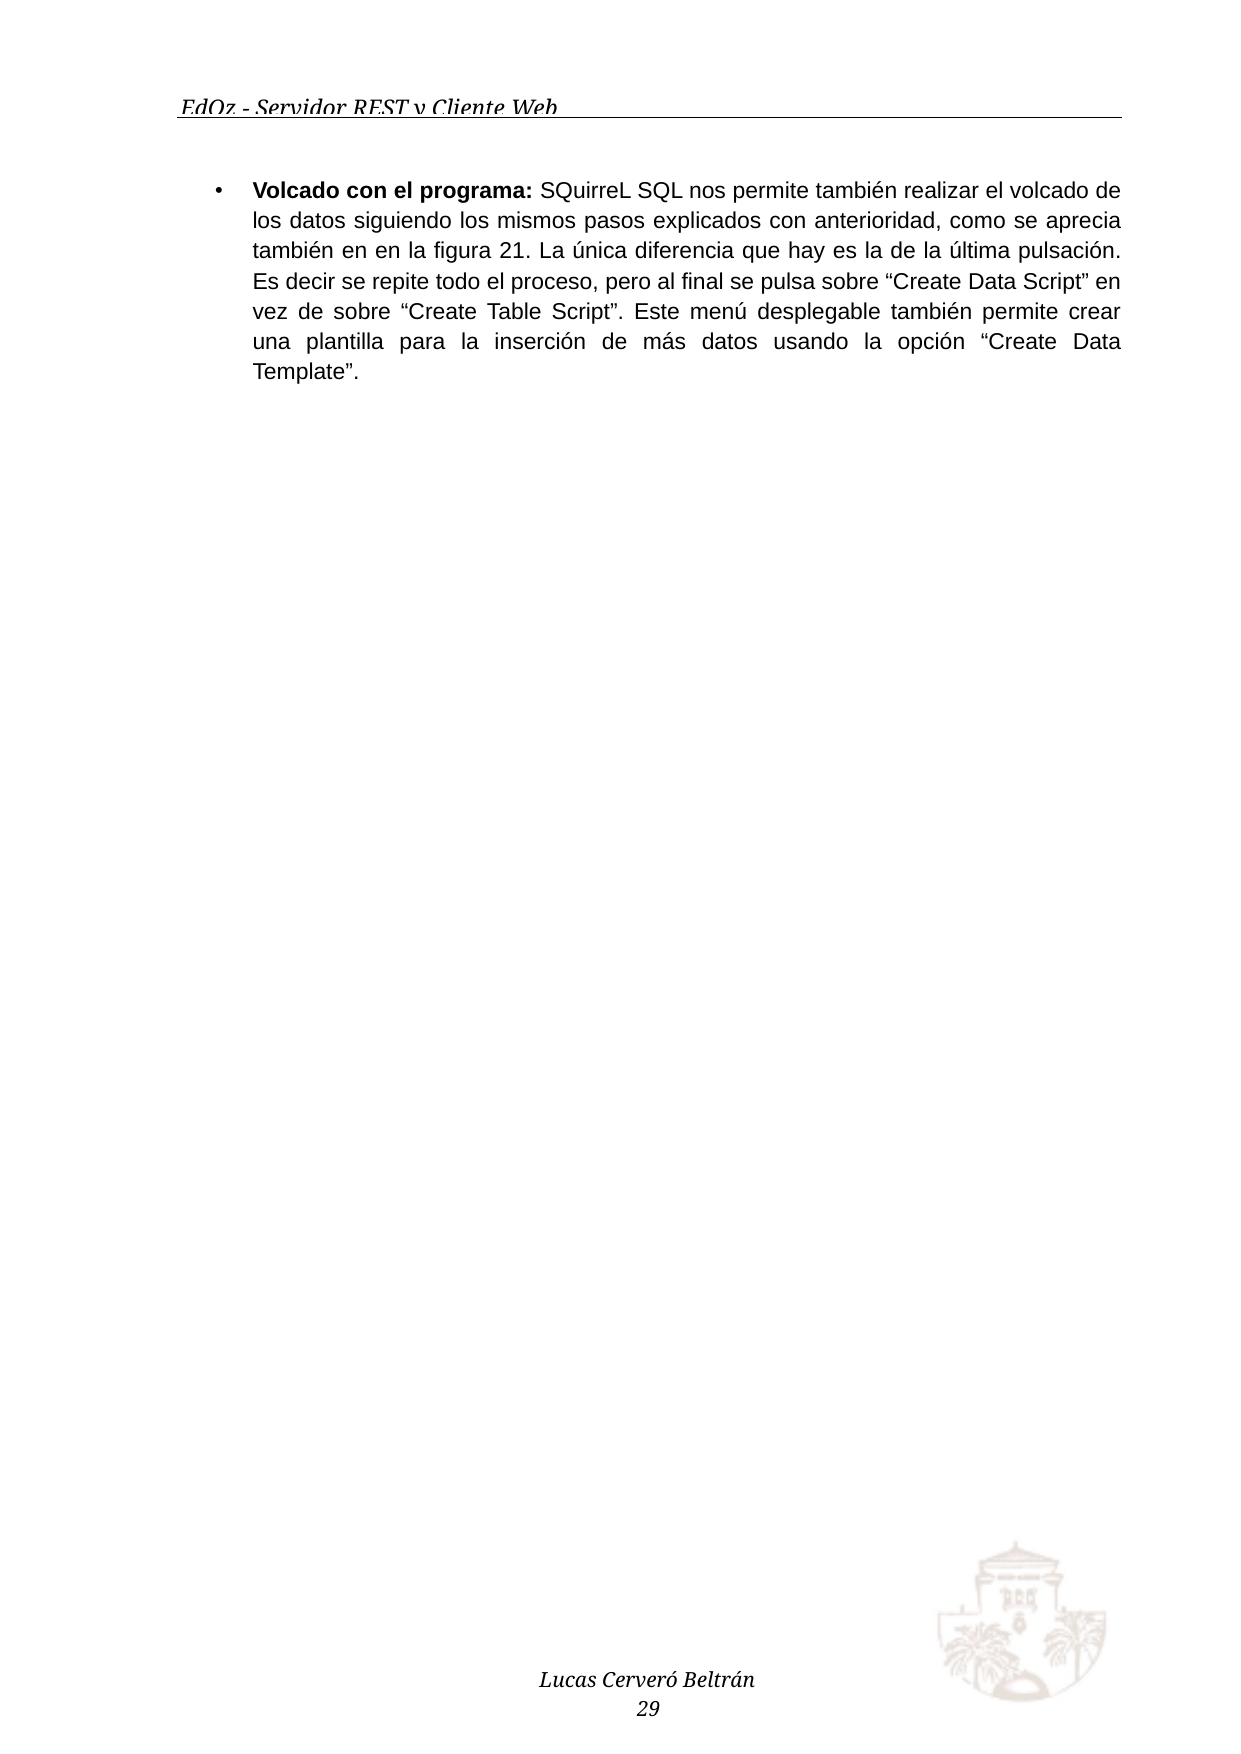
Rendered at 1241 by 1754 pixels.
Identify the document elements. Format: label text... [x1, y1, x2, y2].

list Volcado con el programa: SQuirreL SQL nos permite también realizar el volcado de los datos siguiendo los mismos pasos explicados con anterioridad, como se aprecia también en en la figura 21. La única diferencia que hay es la de la última pulsación. Es decir se repite todo el proceso, pero al final se pulsa sobre “Create Data Script” en vez de sobre “Create Table Script”. Este menú desplegable también permite crear una plantilla para la inserción de más datos usando la opción “Create Data Template”. [215, 177, 1122, 385]
